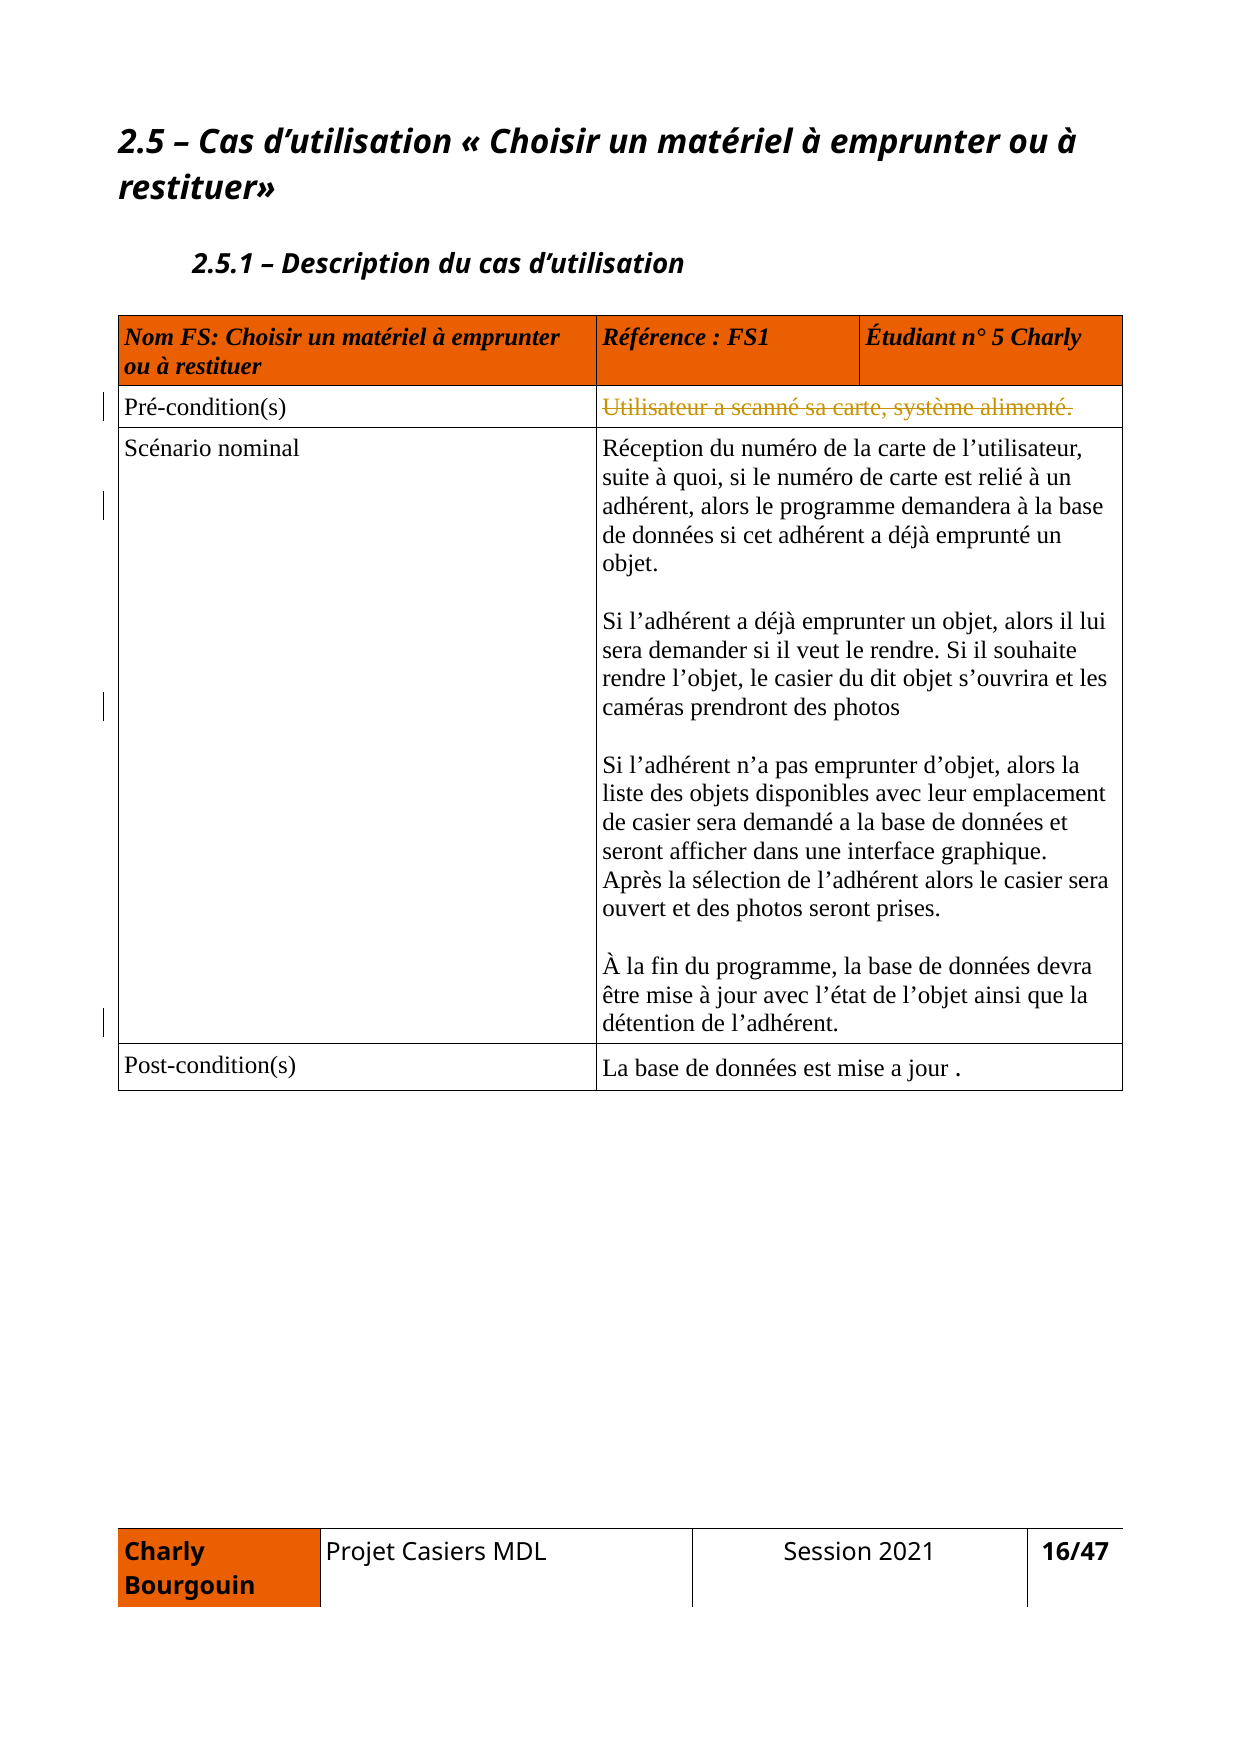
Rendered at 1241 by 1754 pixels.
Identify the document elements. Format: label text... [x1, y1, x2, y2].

table_header Nom FS: Choisir un matériel à emprunter ou à restituer [119, 316, 596, 385]
table_header Référence : FS1 [597, 316, 859, 385]
table_cell [597, 386, 1122, 427]
table_cell Post-condition(s) [119, 1044, 596, 1089]
table_cell La base de données est mise a jour . [597, 1044, 1122, 1089]
table_header Étudiant n° 5 Charly [860, 316, 1122, 385]
subtitle 2.5.1 – Description du cas d’utilisation [118, 244, 1122, 281]
table_cell Pré-condition(s) [119, 386, 596, 427]
table_cell Scénario nominal [119, 428, 596, 1043]
table_cell Réception du numéro de la carte de l’utilisateur, suite à quoi, si le numéro de carte est relié à un adhérent, alors le programme demandera à la base de données si cet adhérent a déjà emprunté un objet. Si l’adhérent a déjà emprunter un objet, alors il lui sera demander si il veut le rendre. Si il souhaite rendre l’objet, le casier du dit objet s’ouvrira et les caméras prendront des photos Si l’adhérent n’a pas emprunter d’objet, alors la liste des objets disponibles avec leur emplacement de casier sera demandé a la base de données et seront afficher dans une interface graphique. Après la sélection de l’adhérent alors le casier sera ouvert et des photos seront prises. À la fin du programme, la base de données devra être mise à jour avec l’état de l’objet ainsi que la détention de l’adhérent. [597, 428, 1122, 1043]
subtitle 2.5 – Cas d’utilisation « Choisir un matériel à emprunter ou à restituer» [118, 118, 1122, 209]
